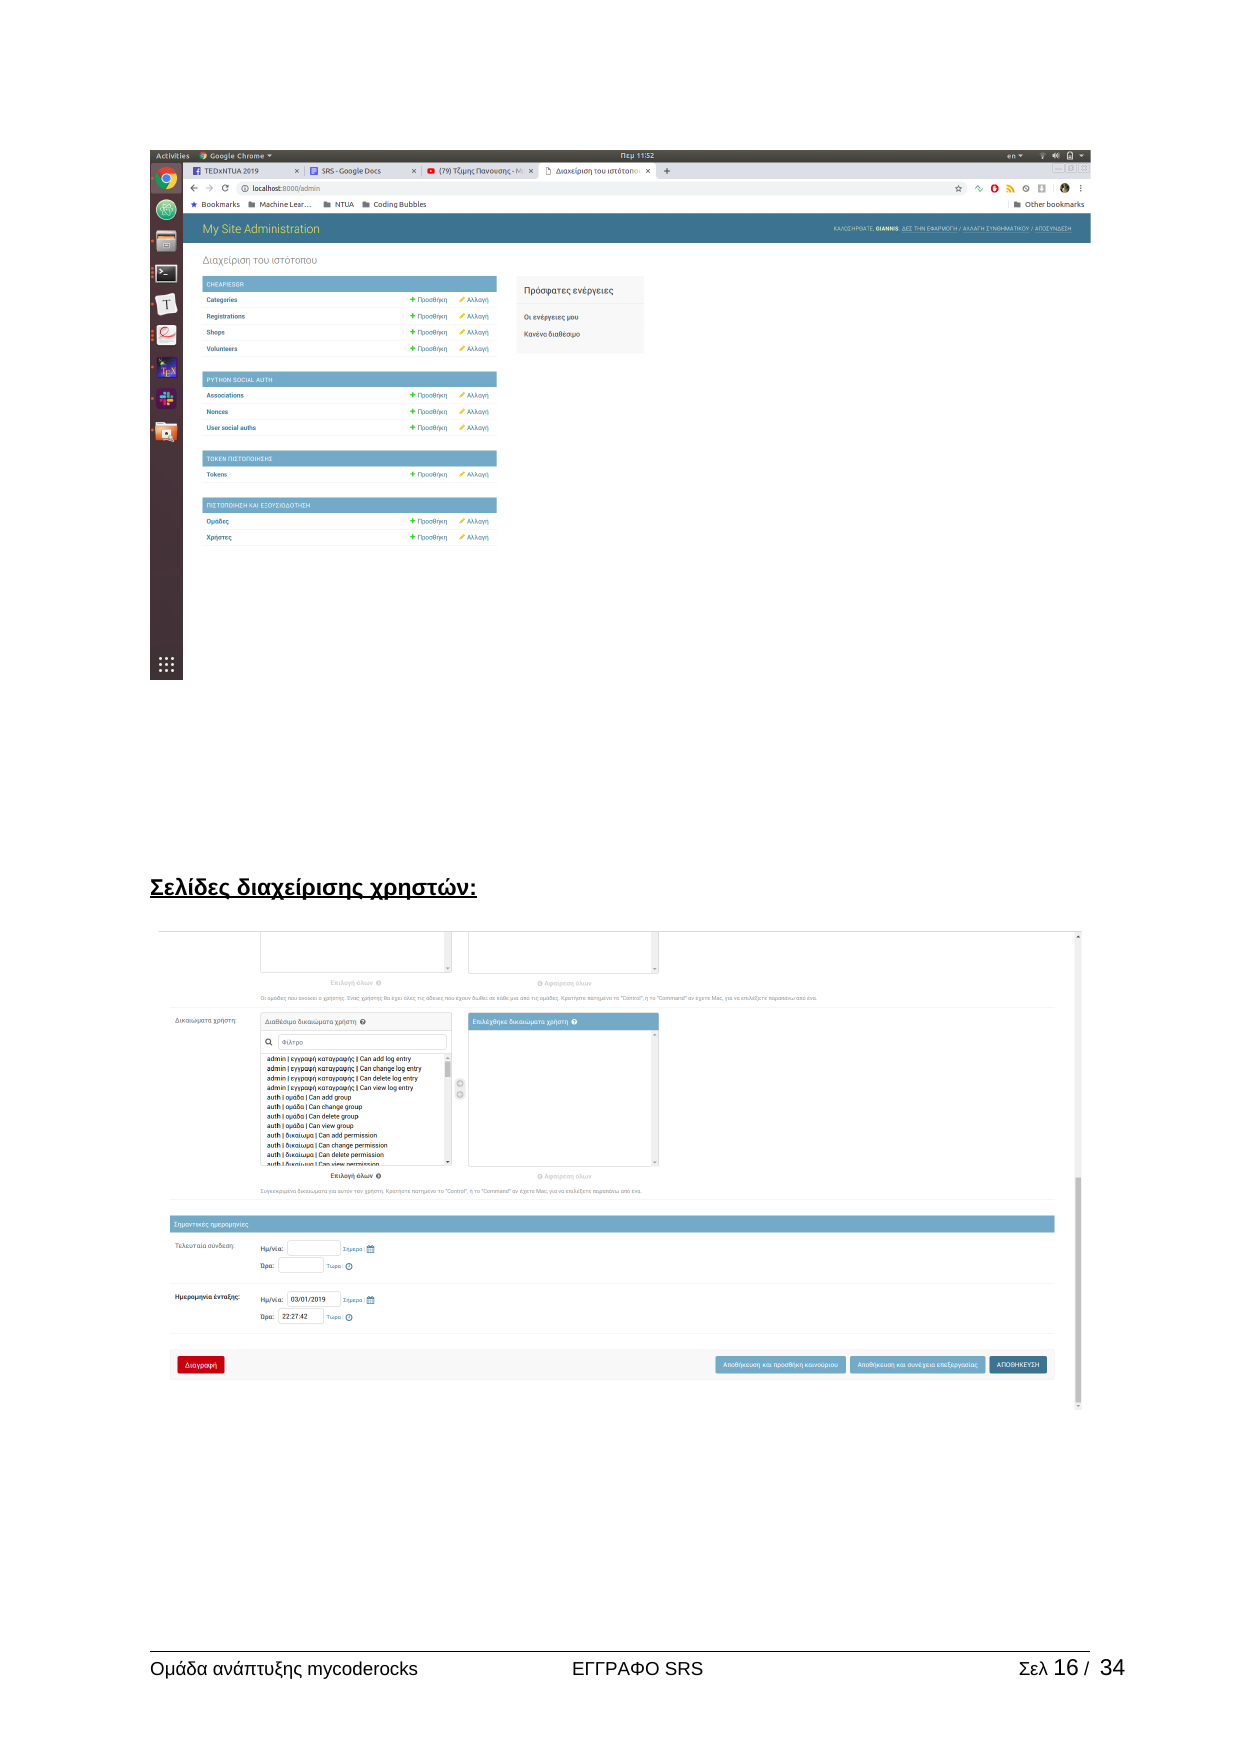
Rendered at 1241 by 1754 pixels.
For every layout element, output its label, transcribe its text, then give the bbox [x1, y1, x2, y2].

text Σελίδες διαχείρισης χρηστών: [150, 874, 1090, 900]
picture [158, 928, 1082, 1410]
picture [150, 150, 1091, 680]
